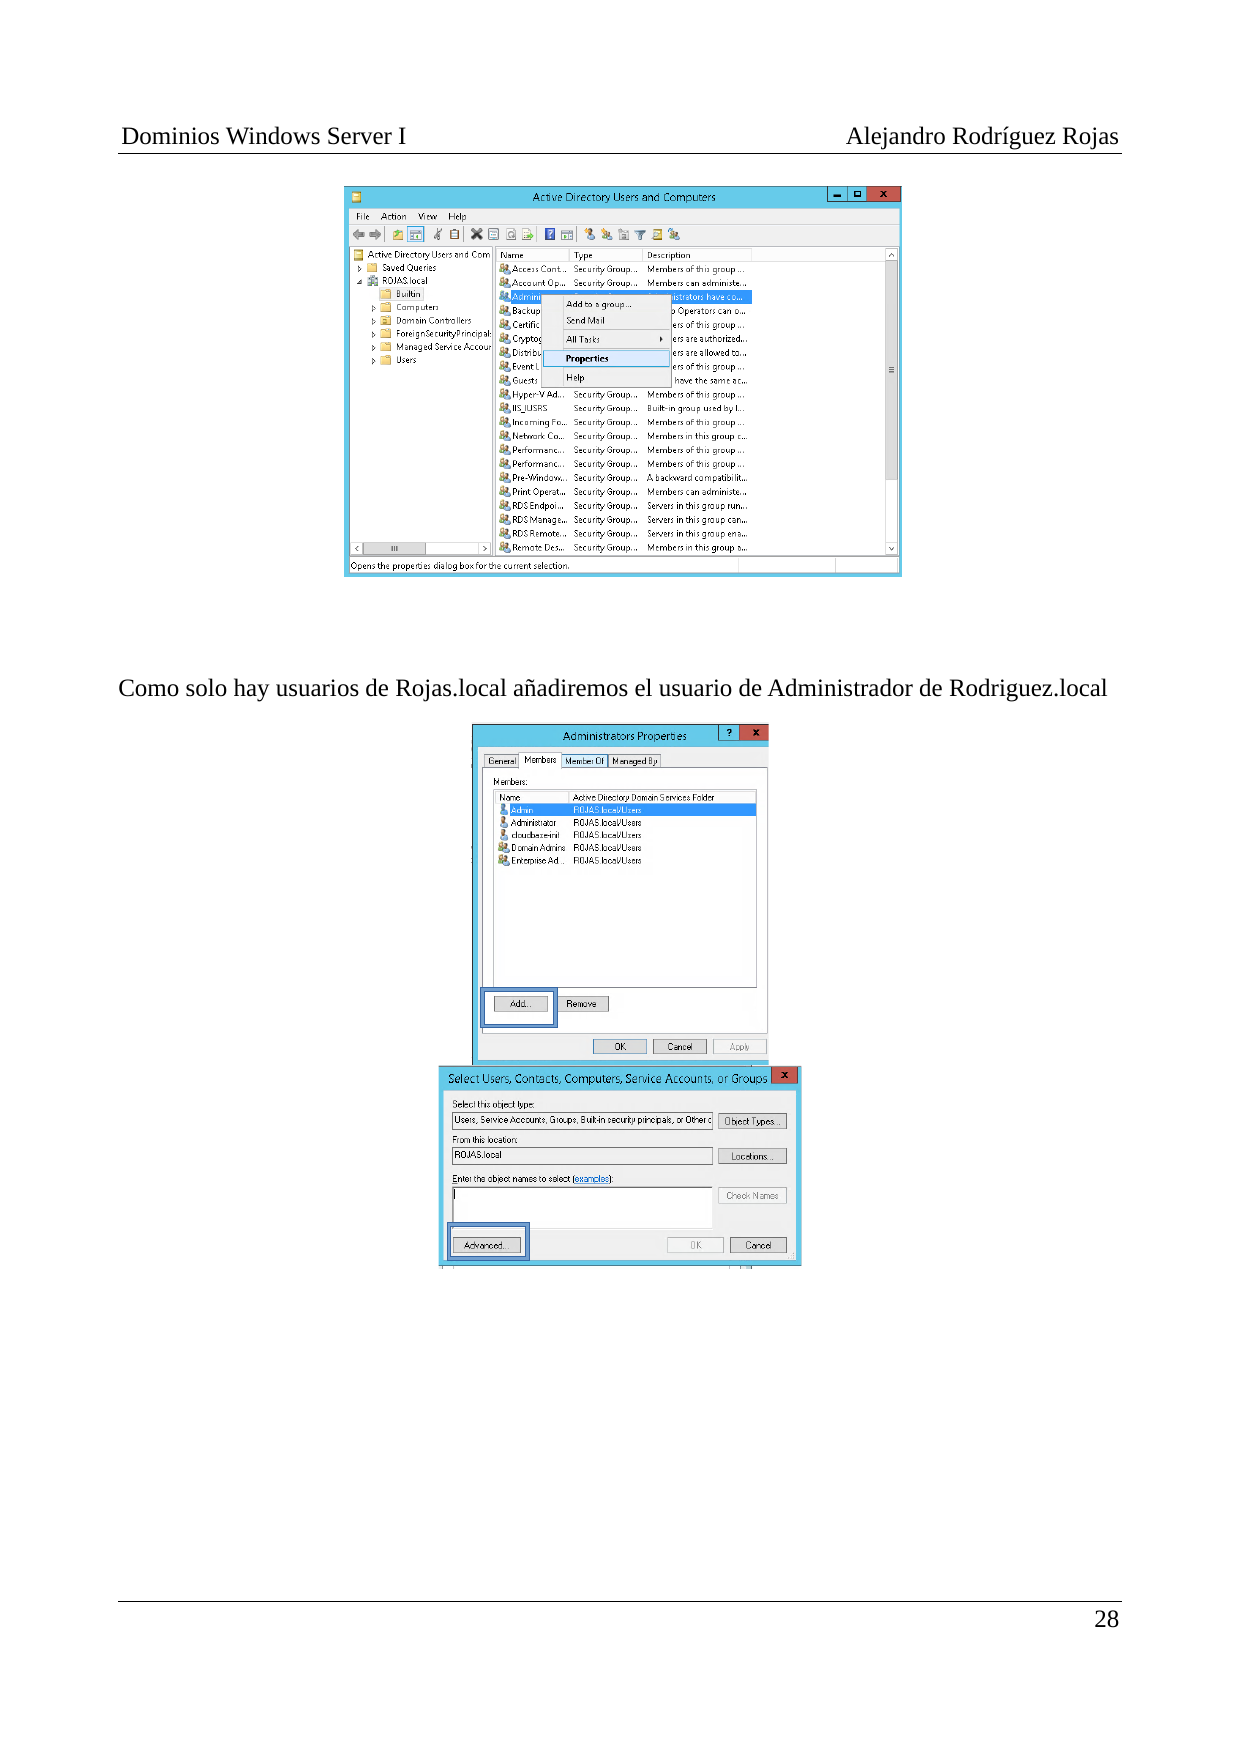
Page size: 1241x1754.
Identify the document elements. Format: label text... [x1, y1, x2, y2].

picture [344, 186, 459, 577]
picture [438, 722, 563, 1218]
text Como solo hay usuarios de Rojas.local añadiremos el usuario de Administrador de Rodriguez.local [118, 673, 1122, 702]
